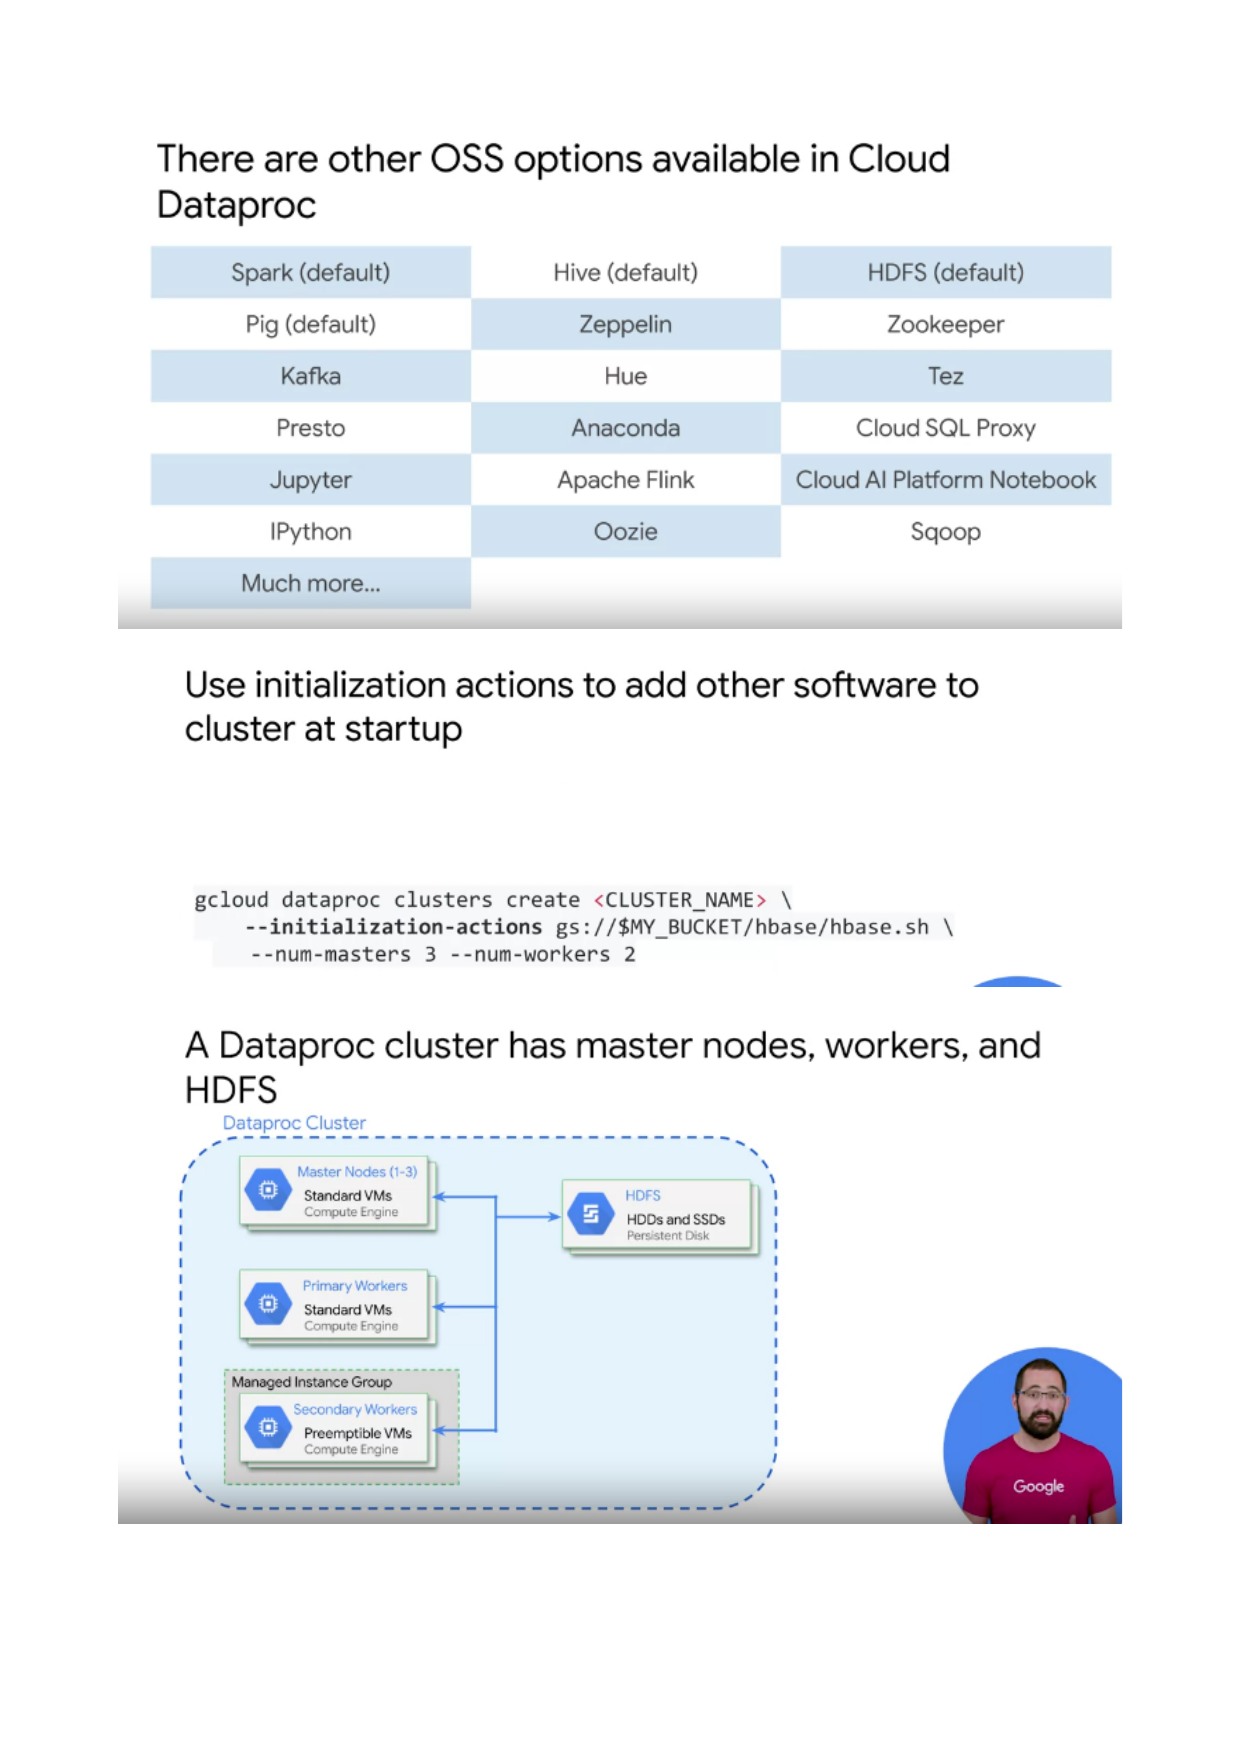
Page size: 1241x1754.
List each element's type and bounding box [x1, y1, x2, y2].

picture [118, 657, 1123, 987]
picture [118, 118, 1123, 629]
picture [118, 1015, 1123, 1524]
